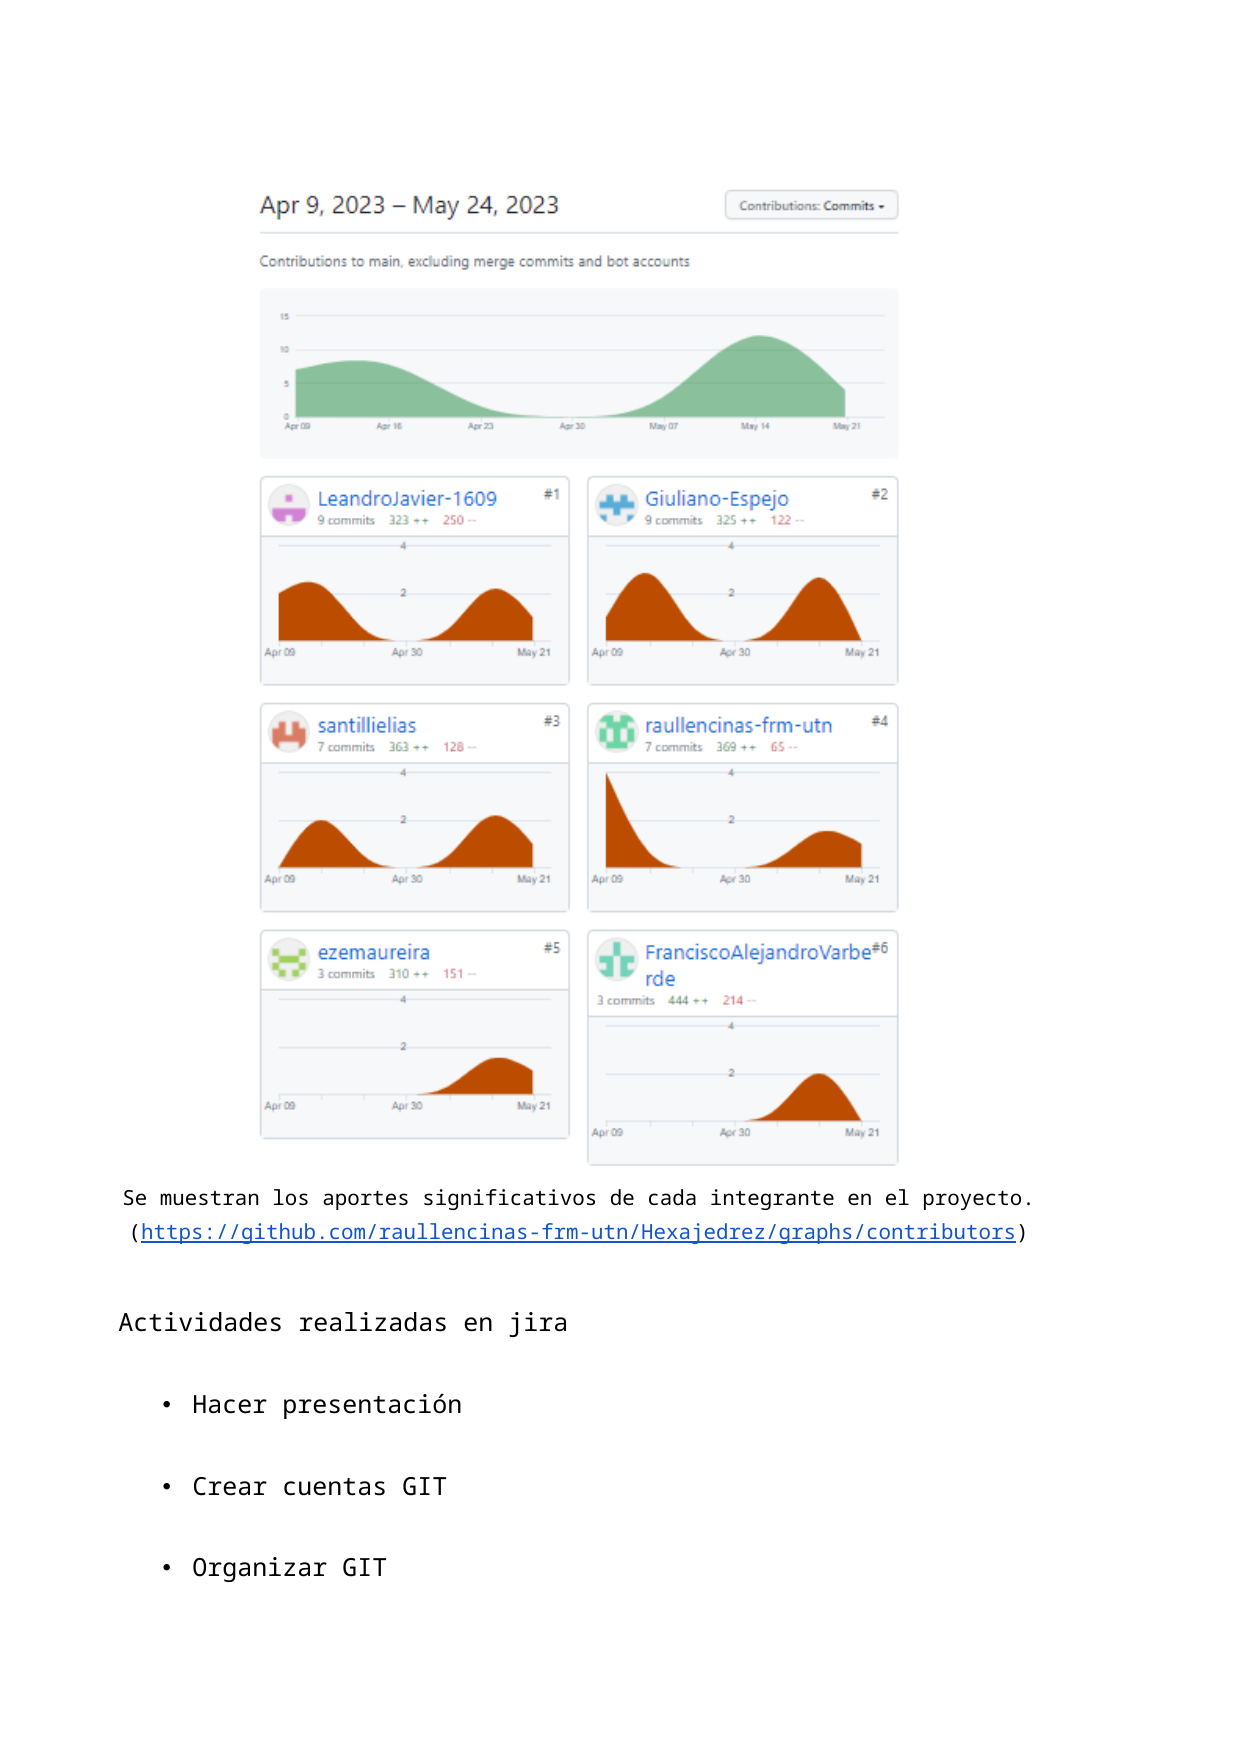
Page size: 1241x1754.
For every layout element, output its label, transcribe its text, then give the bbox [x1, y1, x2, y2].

text (https://github.com/raullencinas-frm-utn/Hexajedrez/graphs/contributors) [118, 1217, 1038, 1246]
list Hacer presentación [162, 1387, 1038, 1421]
picture [243, 176, 913, 1177]
text Actividades realizadas en jira [118, 1305, 1038, 1339]
text Se muestran los aportes significativos de cada integrante en el proyecto. [118, 1183, 1038, 1212]
list Crear cuentas GIT [162, 1468, 1038, 1502]
list Organizar GIT [162, 1550, 1038, 1584]
